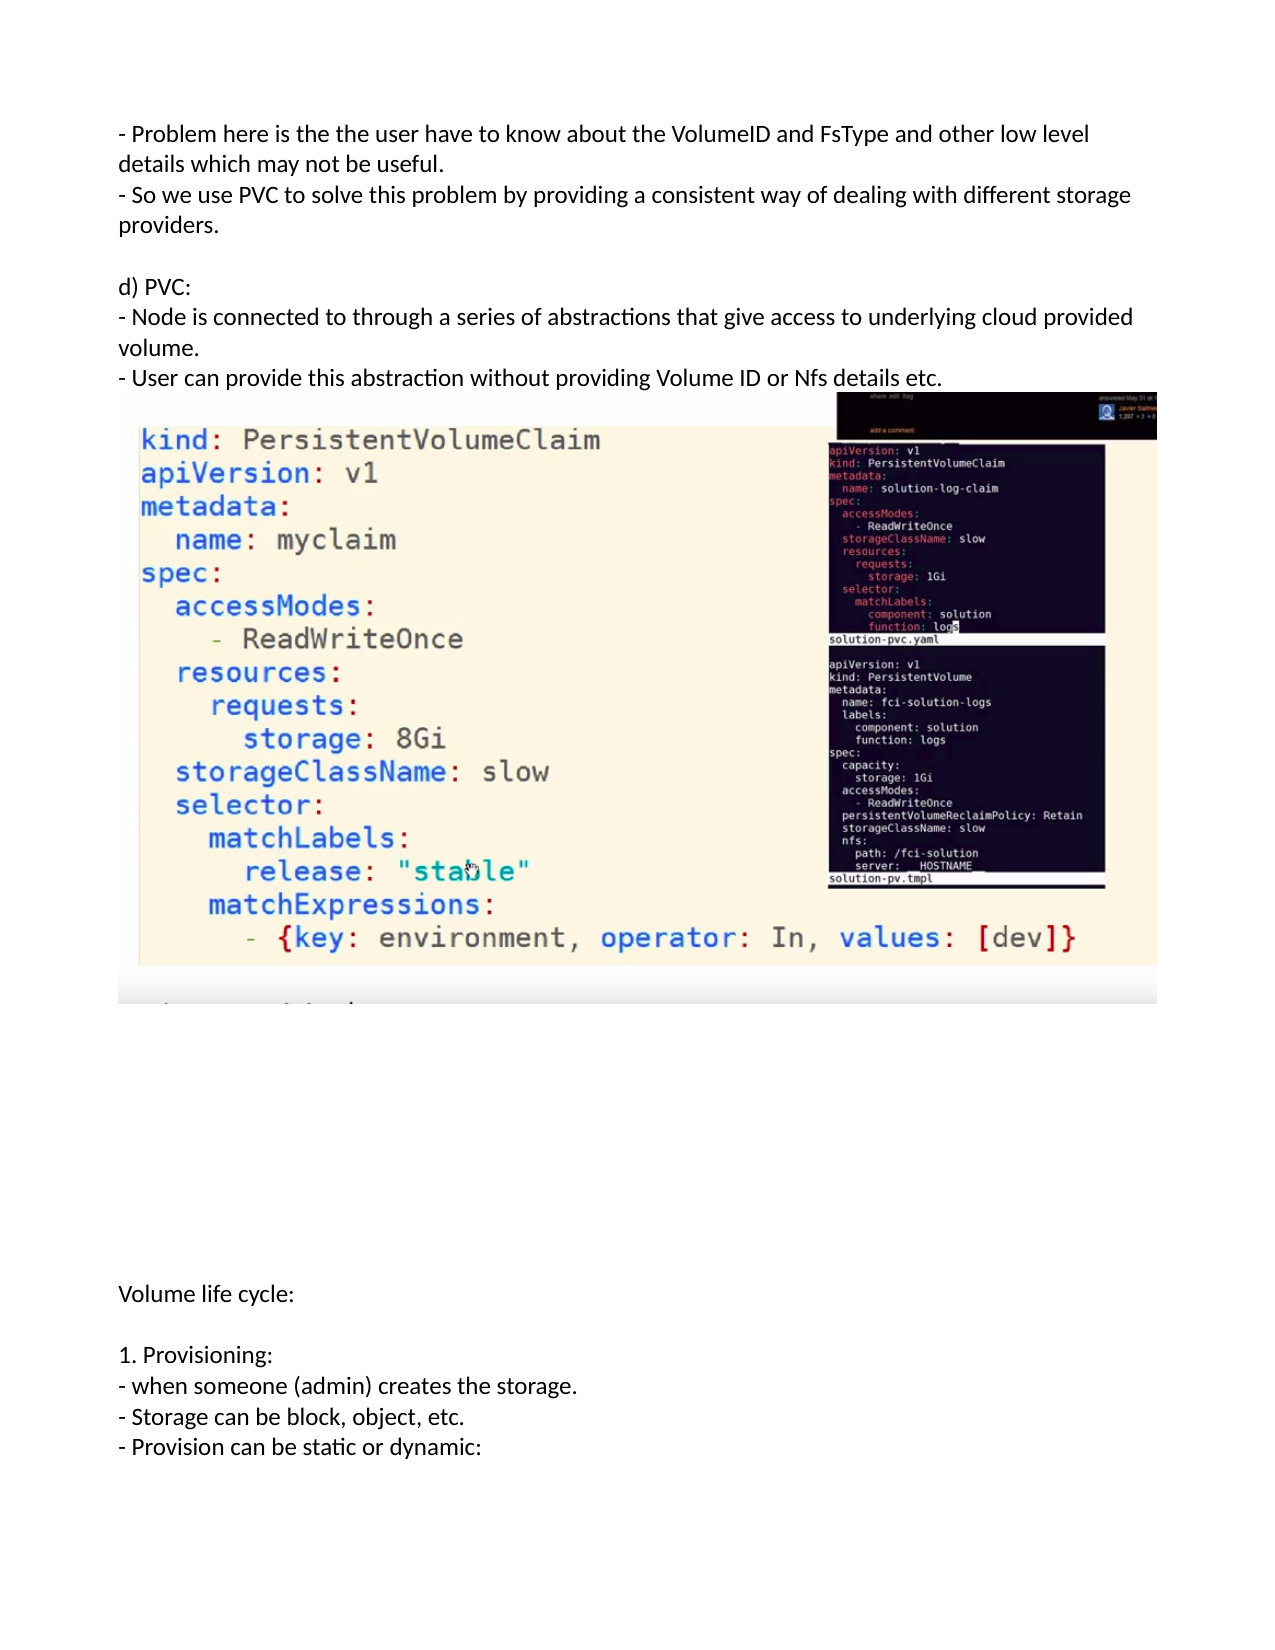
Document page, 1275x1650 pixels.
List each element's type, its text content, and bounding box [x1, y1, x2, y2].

text - Storage can be block, object, etc. [118, 1401, 1157, 1431]
text Volume life cycle: [118, 1279, 1157, 1309]
text - Provision can be static or dynamic: [118, 1431, 1157, 1462]
text - So we use PVC to solve this problem by providing a consistent way of dealing with different storage providers. [118, 179, 1157, 240]
text - when someone (admin) creates the storage. [118, 1370, 1157, 1401]
text - User can provide this abstraction without providing Volume ID or Nfs details etc. [118, 362, 1157, 392]
text - Node is connected to through a series of abstractions that give access to underlying cloud provided volume. [118, 301, 1157, 362]
text - Problem here is the the user have to know about the VolumeID and FsType and other low level details which may not be useful. [118, 118, 1157, 179]
text 1. Provisioning: [118, 1340, 1157, 1370]
text d) PVC: [118, 271, 1157, 301]
picture [118, 392, 1157, 1004]
